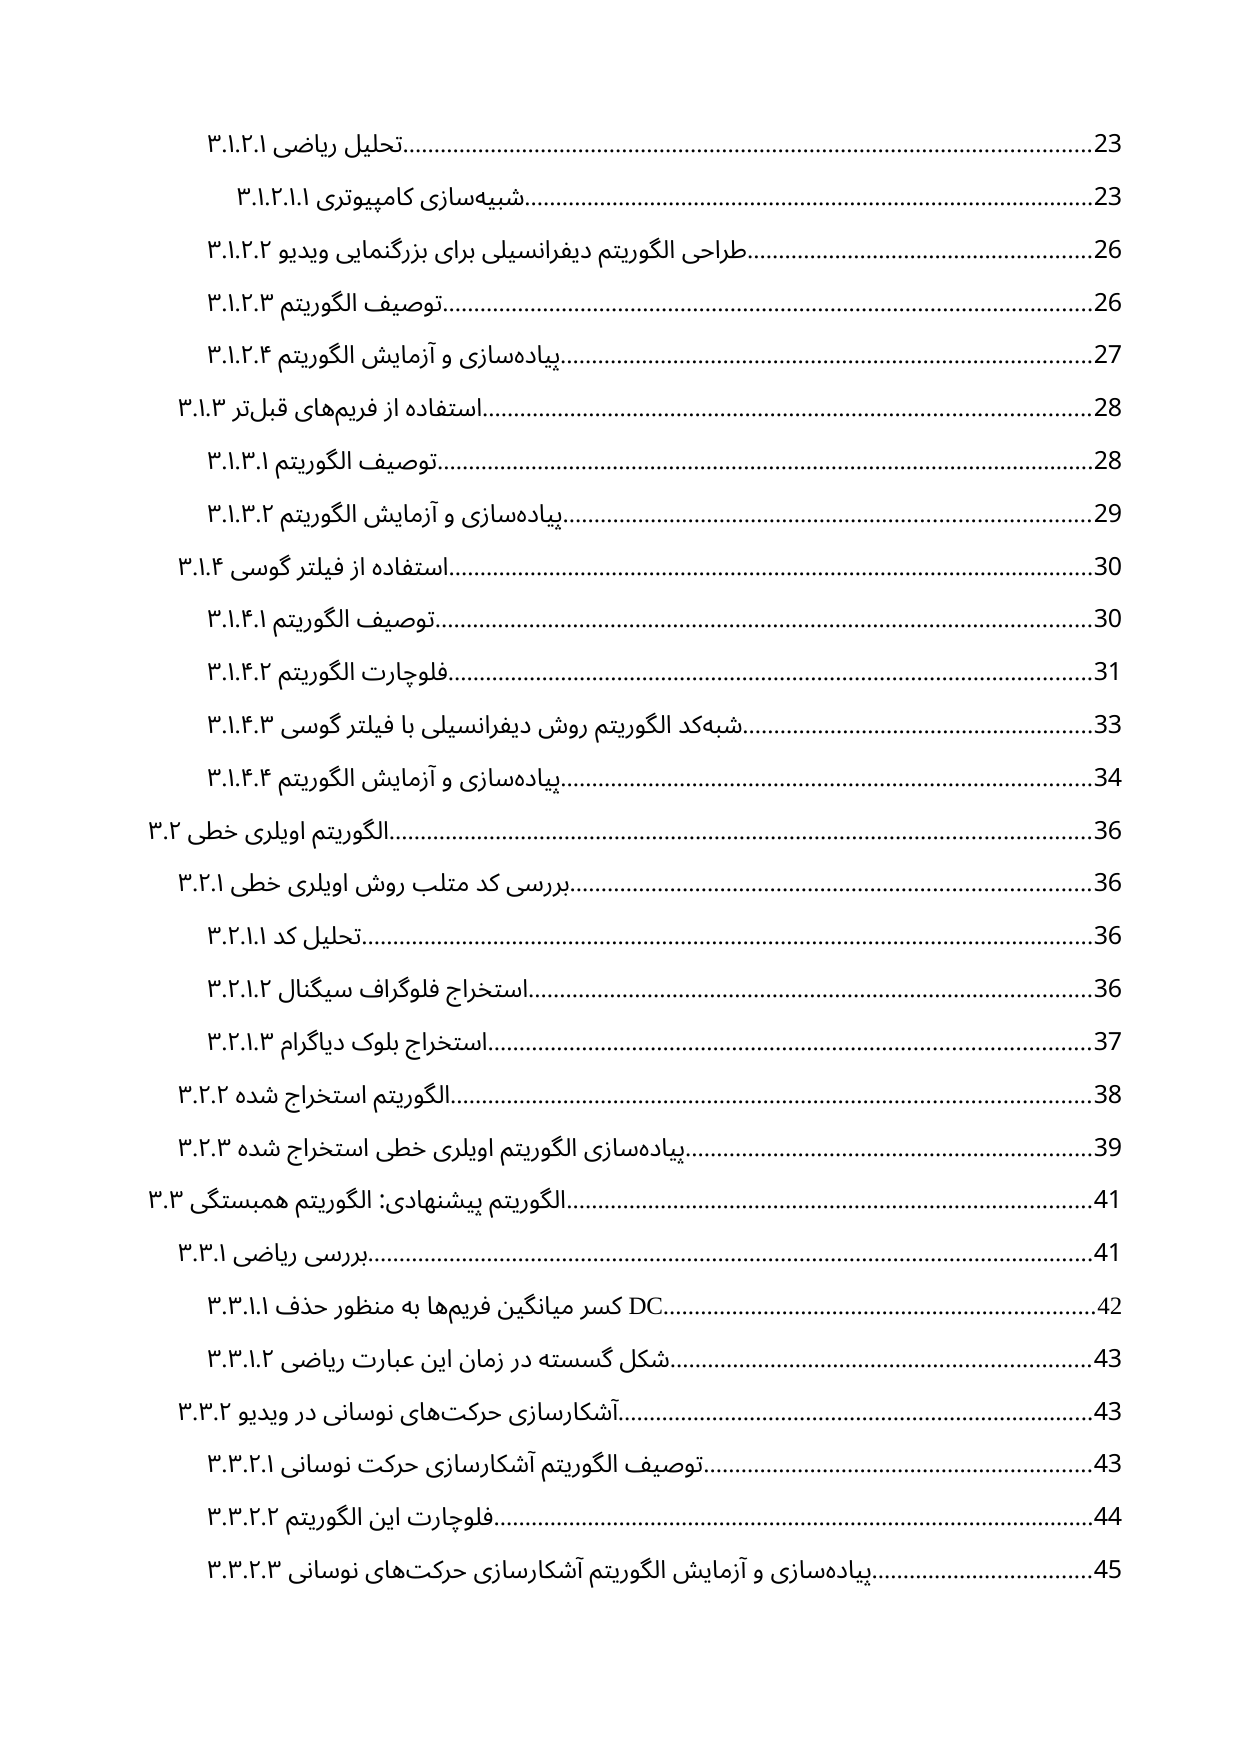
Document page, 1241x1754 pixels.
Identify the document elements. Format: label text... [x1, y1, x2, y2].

text ۳.۳.۲.۳ پیاده‌سازی و آزمایش الگوریتم آشکارسازی حرکت‌های نوسانی 45 [207, 1544, 1122, 1597]
text ۳.۱.۴.۲ فلوچارت الگوریتم 31 [207, 646, 1122, 699]
text ۳.۳.۲ آشکارسازی حرکت‌های نوسانی در ویدیو 43 [177, 1386, 1122, 1438]
text ۳.۱.۲.۱.۱ شبیه‌سازی کامپیوتری 23 [236, 171, 1122, 224]
text ۳.۲.۳ پیاده‌سازی الگوریتم اویلری خطی استخراج شده 39 [177, 1122, 1122, 1174]
text ۳.۱.۳.۲ پیاده‌سازی و آزمایش الگوریتم 29 [207, 488, 1122, 541]
text ۳.۱.۲.۱ تحلیل ریاضی 23 [207, 118, 1122, 171]
text ۳.۲ الگوریتم اویلری خطی 36 [148, 805, 1122, 857]
text ۳.۱.۴.۱ توصیف الگوریتم 30 [207, 593, 1122, 646]
text ۳.۳.۲.۲ فلوچارت این الگوریتم 44 [207, 1491, 1122, 1544]
text ۳.۱.۴ استفاده از فیلتر گوسی 30 [177, 541, 1122, 593]
text ۳.۲.۱.۱ تحلیل کد 36 [207, 910, 1122, 963]
text ۳.۱.۴.۳ شبه‌کد الگوریتم روش دیفرانسیلی با فیلتر گوسی 33 [207, 699, 1122, 752]
text ۳.۱.۳.۱ توصیف الگوریتم 28 [207, 435, 1122, 488]
text ۳.۱.۴.۴ پیاده‌سازی و آزمایش الگوریتم 34 [207, 752, 1122, 805]
text ۳.۲.۱.۲ استخراج فلوگراف سیگنال 36 [207, 963, 1122, 1016]
text ۳.۱.۲.۴ پیاده‌سازی و آزمایش الگوریتم 27 [207, 329, 1122, 382]
text ۳.۱.۳ استفاده از فریم‌های قبل‌تر 28 [177, 382, 1122, 435]
text ۳.۱.۲.۲ طراحی الگوریتم دیفرانسیلی برای بزرگنمایی ویدیو 26 [207, 224, 1122, 277]
text ۳.۳.۲.۱ توصیف الگوریتم آشکارسازی حرکت نوسانی 43 [207, 1438, 1122, 1491]
text ۳.۳.۱ بررسی ریاضی 41 [177, 1227, 1122, 1280]
text ۳.۱.۲.۳ توصیف الگوریتم 26 [207, 277, 1122, 329]
text ۳.۲.۱.۳ استخراج بلوک دیاگرام 37 [207, 1016, 1122, 1069]
text ۳.۳.۱.۲ شکل گسسته در زمان این عبارت ریاضی 43 [207, 1333, 1122, 1386]
text ۳.۳ الگوریتم پیشنهادی: الگوریتم همبستگی 41 [148, 1174, 1122, 1227]
text ۳.۲.۱ بررسی کد متلب روش اویلری خطی 36 [177, 857, 1122, 910]
text ۳.۲.۲ الگوریتم استخراج شده 38 [177, 1069, 1122, 1122]
text ۳.۳.۱.۱ کسر میانگین فریم‌ها به منظور حذف DC 42 [207, 1280, 1122, 1333]
